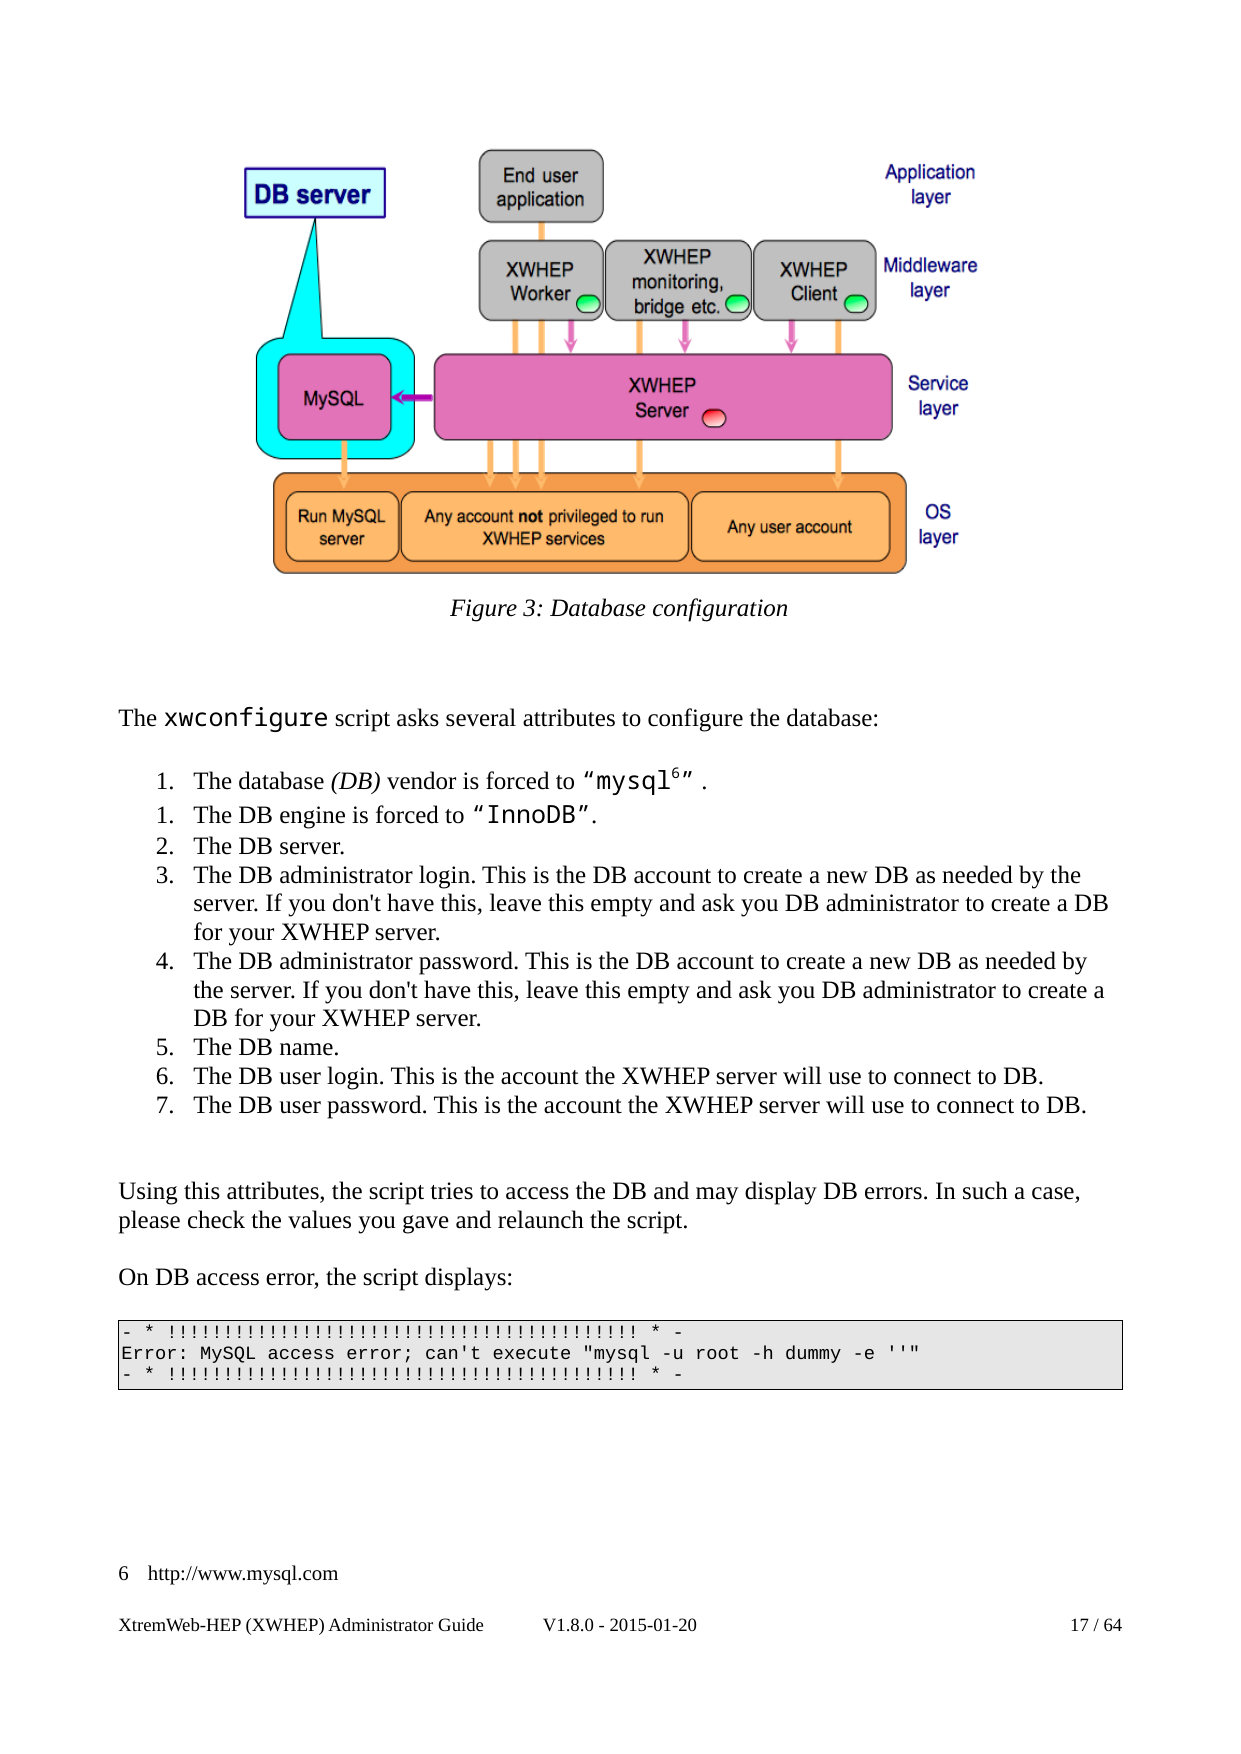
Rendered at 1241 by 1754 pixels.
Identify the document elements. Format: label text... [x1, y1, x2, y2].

text The xwconfigure script asks several attributes to configure the database: [118, 700, 1122, 734]
list The database (DB) vendor is forced to “mysql” . [156, 763, 1122, 797]
text - * !!!!!!!!!!!!!!!!!!!!!!!!!!!!!!!!!!!!!!!!!! * - [119, 1362, 1122, 1389]
list The DB name. [156, 1032, 1122, 1061]
text Figure 3: Database configuration [168, 131, 1072, 622]
text Error: MySQL access error; can't execute "mysql -u root -h dummy -e ''" [119, 1341, 1122, 1362]
picture [227, 130, 996, 594]
list The DB administrator password. This is the DB account to create a new DB as needed by the server. If you don't have this, leave this empty and ask you DB administrator to create a DB for your XWHEP server. [156, 946, 1122, 1032]
list The DB user password. This is the account the XWHEP server will use to connect to DB. [156, 1090, 1122, 1118]
text On DB access error, the script displays: [118, 1262, 1122, 1291]
list The DB server. [156, 831, 1122, 860]
list The DB administrator login. This is the DB account to create a new DB as needed by the server. If you don't have this, leave this empty and ask you DB administrator to create a DB for your XWHEP server. [156, 860, 1122, 946]
text Using this attributes, the script tries to access the DB and may display DB errors. In such a case, please check the values you gave and relaunch the script. [118, 1176, 1122, 1233]
list The DB engine is forced to “InnoDB”. [156, 797, 1122, 831]
list http://www.mysql.com [118, 1561, 1122, 1585]
text - * !!!!!!!!!!!!!!!!!!!!!!!!!!!!!!!!!!!!!!!!!! * - [119, 1321, 1122, 1341]
list The DB user login. This is the account the XWHEP server will use to connect to DB. [156, 1061, 1122, 1090]
